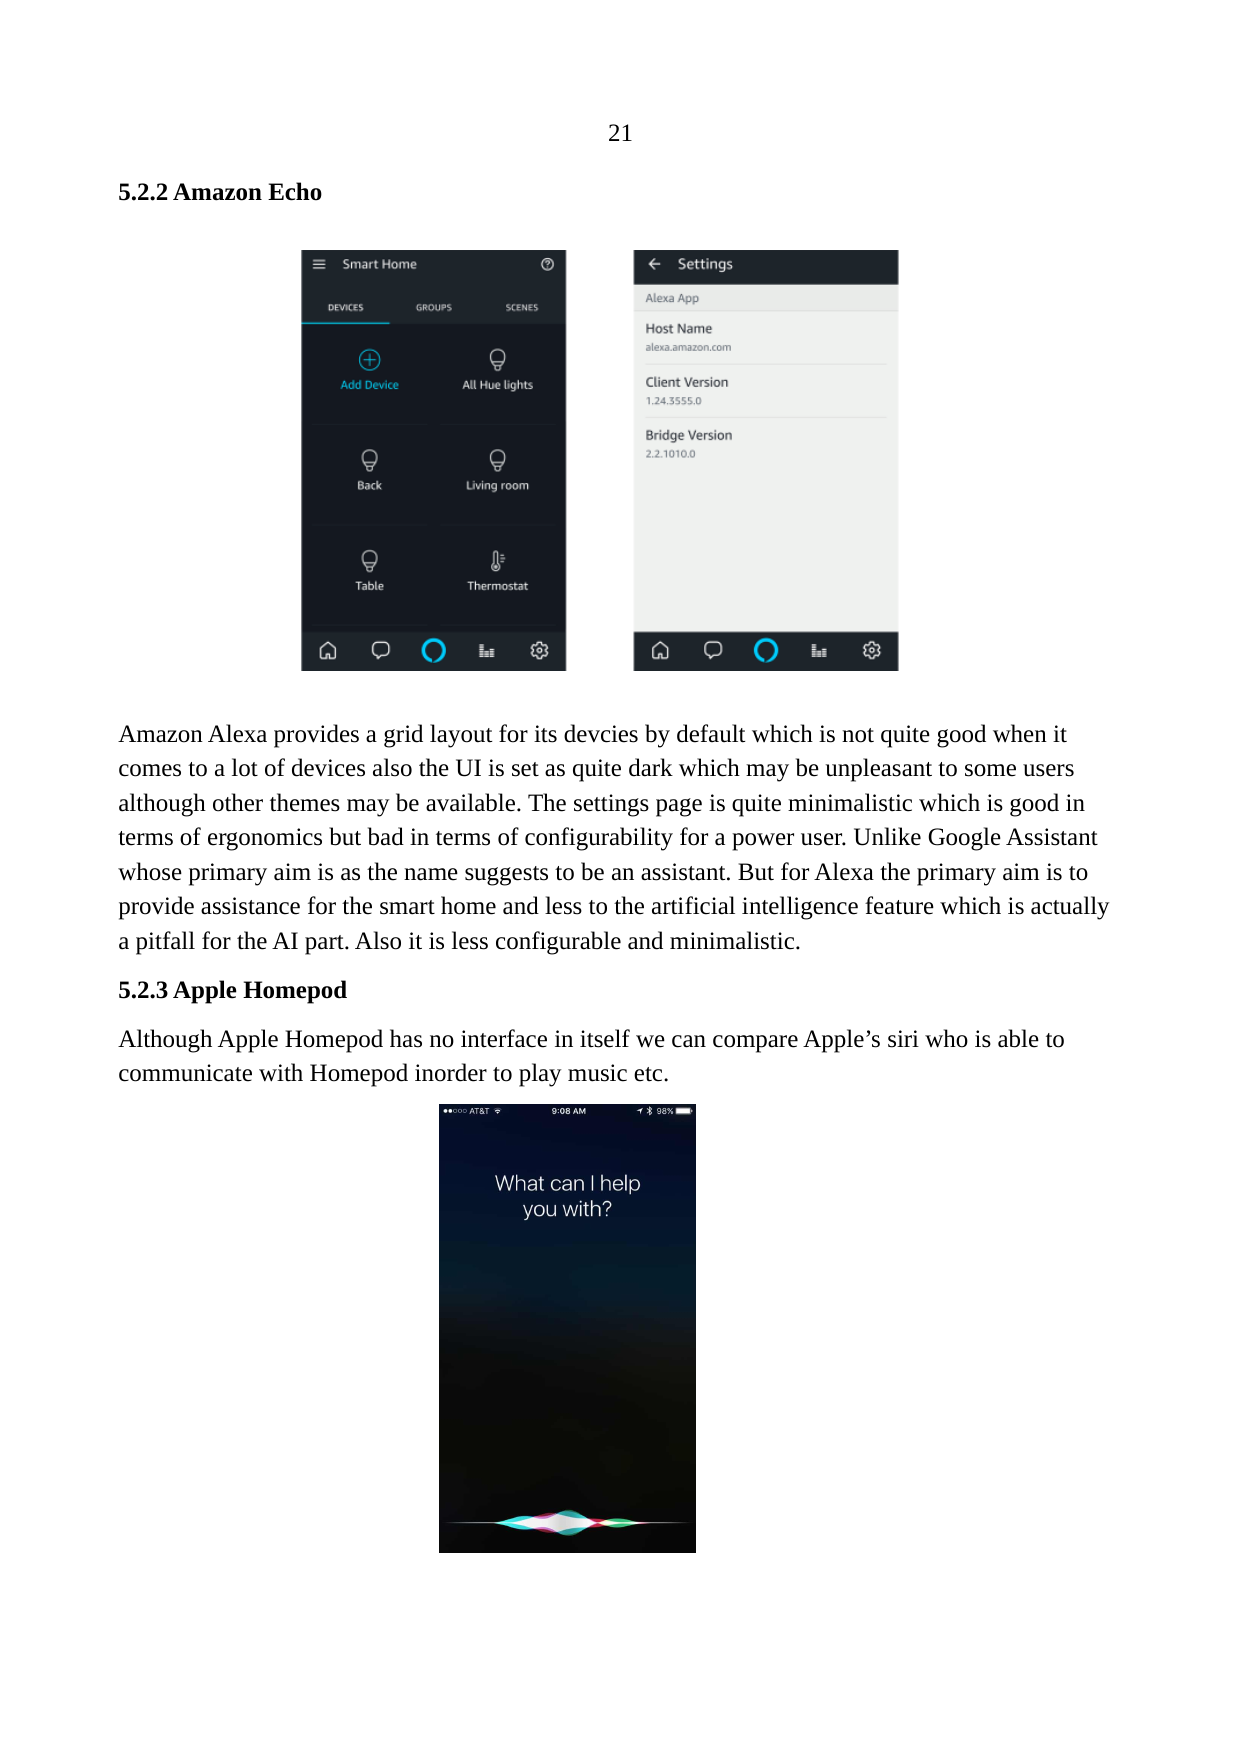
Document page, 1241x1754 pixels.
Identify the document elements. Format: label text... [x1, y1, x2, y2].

text 5.2.2 Amazon Echo [118, 177, 1122, 206]
picture [226, 250, 974, 671]
text 5.2.3 Apple Homepod [118, 975, 1122, 1004]
text Amazon Alexa provides a grid layout for its devcies by default which is not quite good when it comes to a lot of devices also the UI is set as quite dark which may be unpleasant to some users although other themes may be available. The settings page is quite minimalistic which is good in terms of ergonomics but bad in terms of configurability for a power user. Unlike Google Assistant whose primary aim is as the name suggests to be an assistant. But for Alexa the primary aim is to provide assistance for the smart home and less to the artificial intelligence feature which is actually a pitfall for the AI part. Also it is less configurable and minimalistic. [118, 719, 1122, 955]
text Although Apple Homepod has no interface in itself we can compare Apple’s siri who is able to communicate with Homepod inorder to play music etc. [118, 1024, 1122, 1087]
picture [439, 1104, 696, 1553]
